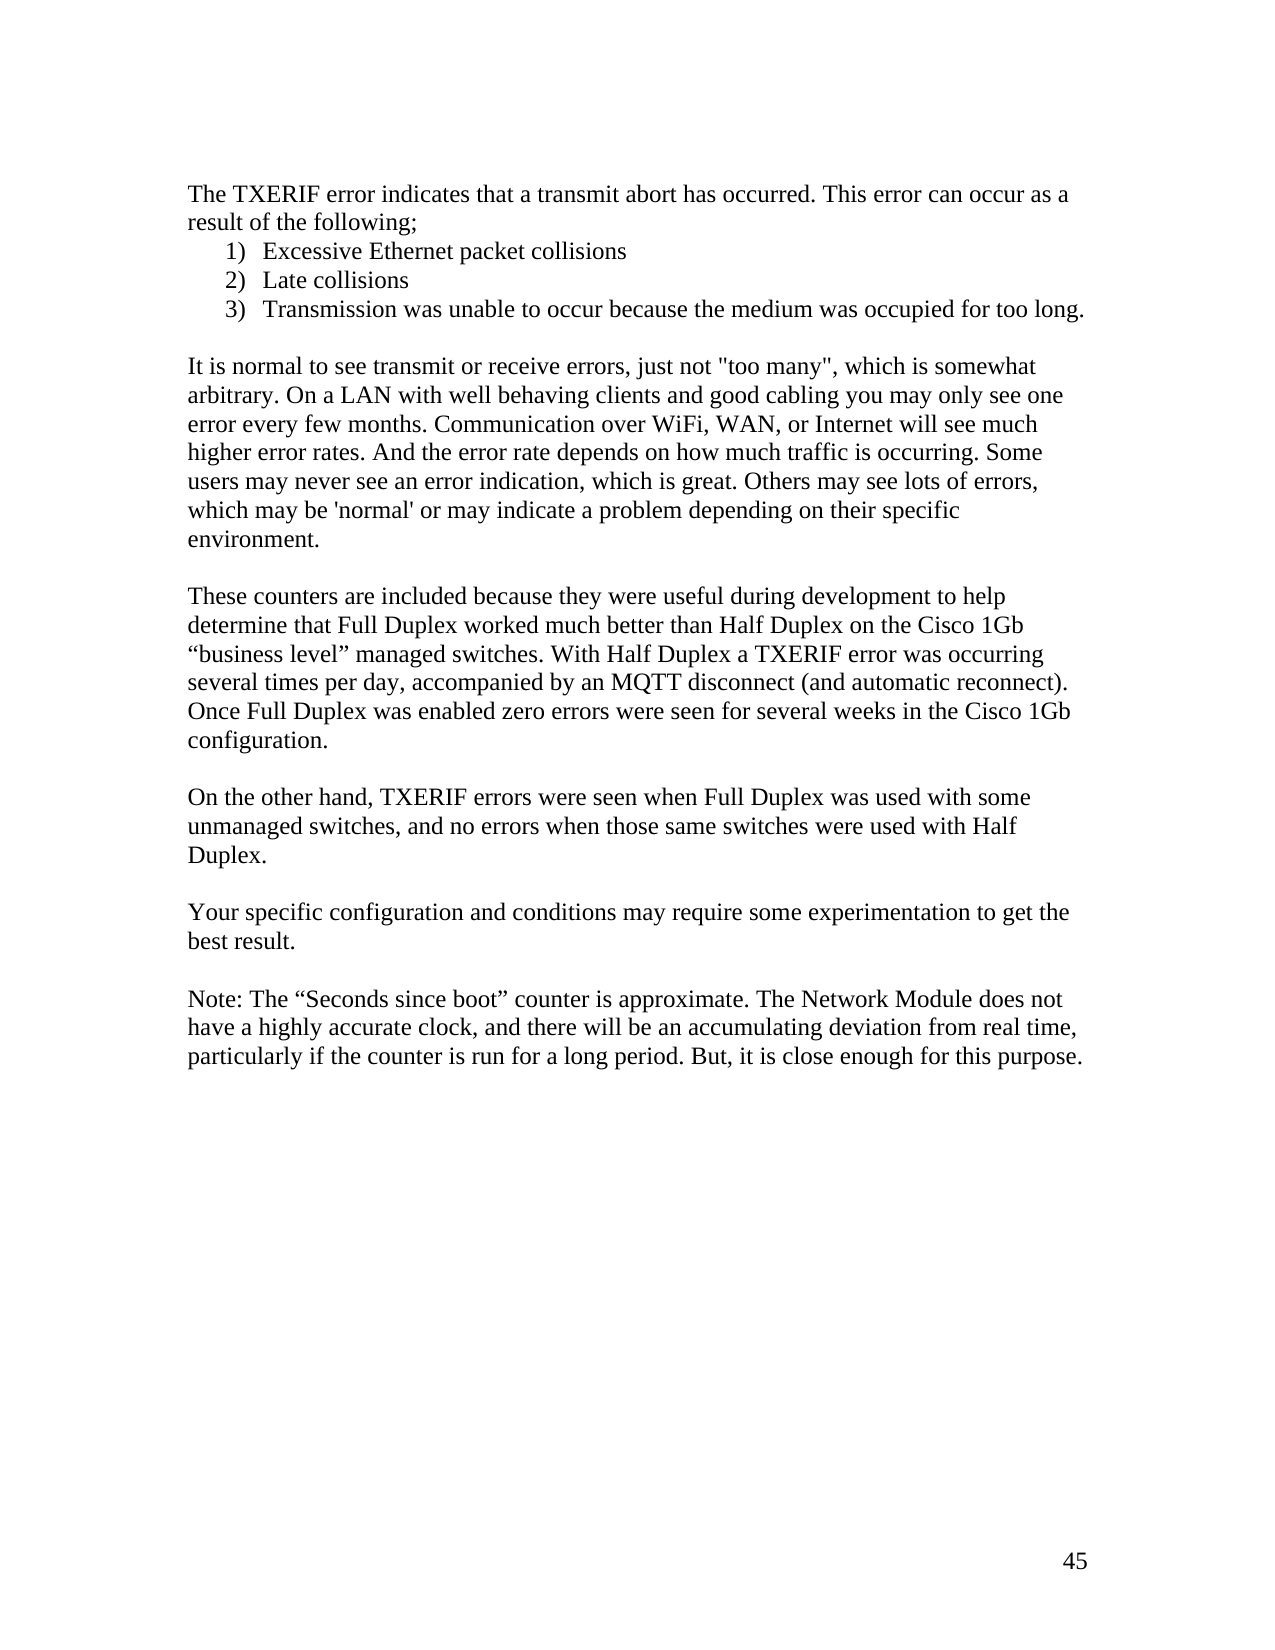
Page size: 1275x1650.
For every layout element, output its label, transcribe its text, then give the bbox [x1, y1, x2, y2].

text On the other hand, TXERIF errors were seen when Full Duplex was used with some unmanaged switches, and no errors when those same switches were used with Half Duplex. [187, 782, 1087, 869]
list Excessive Ethernet packet collisions [225, 236, 1087, 265]
text These counters are included because they were useful during development to help determine that Full Duplex worked much better than Half Duplex on the Cisco 1Gb “business level” managed switches. With Half Duplex a TXERIF error was occurring several times per day, accompanied by an MQTT disconnect (and automatic reconnect). Once Full Duplex was enabled zero errors were seen for several weeks in the Cisco 1Gb configuration. [187, 581, 1087, 754]
text Note: The “Seconds since boot” counter is approximate. The Network Module does not have a highly accurate clock, and there will be an accumulating deviation from real time, particularly if the counter is run for a long period. But, it is close enough for this purpose. [187, 984, 1087, 1070]
text The TXERIF error indicates that a transmit abort has occurred. This error can occur as a result of the following; [187, 179, 1087, 236]
text Your specific configuration and conditions may require some experimentation to get the best result. [187, 897, 1087, 955]
text It is normal to see transmit or receive errors, just not "too many", which is somewhat arbitrary. On a LAN with well behaving clients and good cabling you may only see one error every few months. Communication over WiFi, WAN, or Internet will see much higher error rates. And the error rate depends on how much traffic is occurring. Some users may never see an error indication, which is great. Others may see lots of errors, which may be 'normal' or may indicate a problem depending on their specific environment. [187, 351, 1087, 552]
list Transmission was unable to occur because the medium was occupied for too long. [225, 294, 1087, 322]
list Late collisions [225, 265, 1087, 294]
